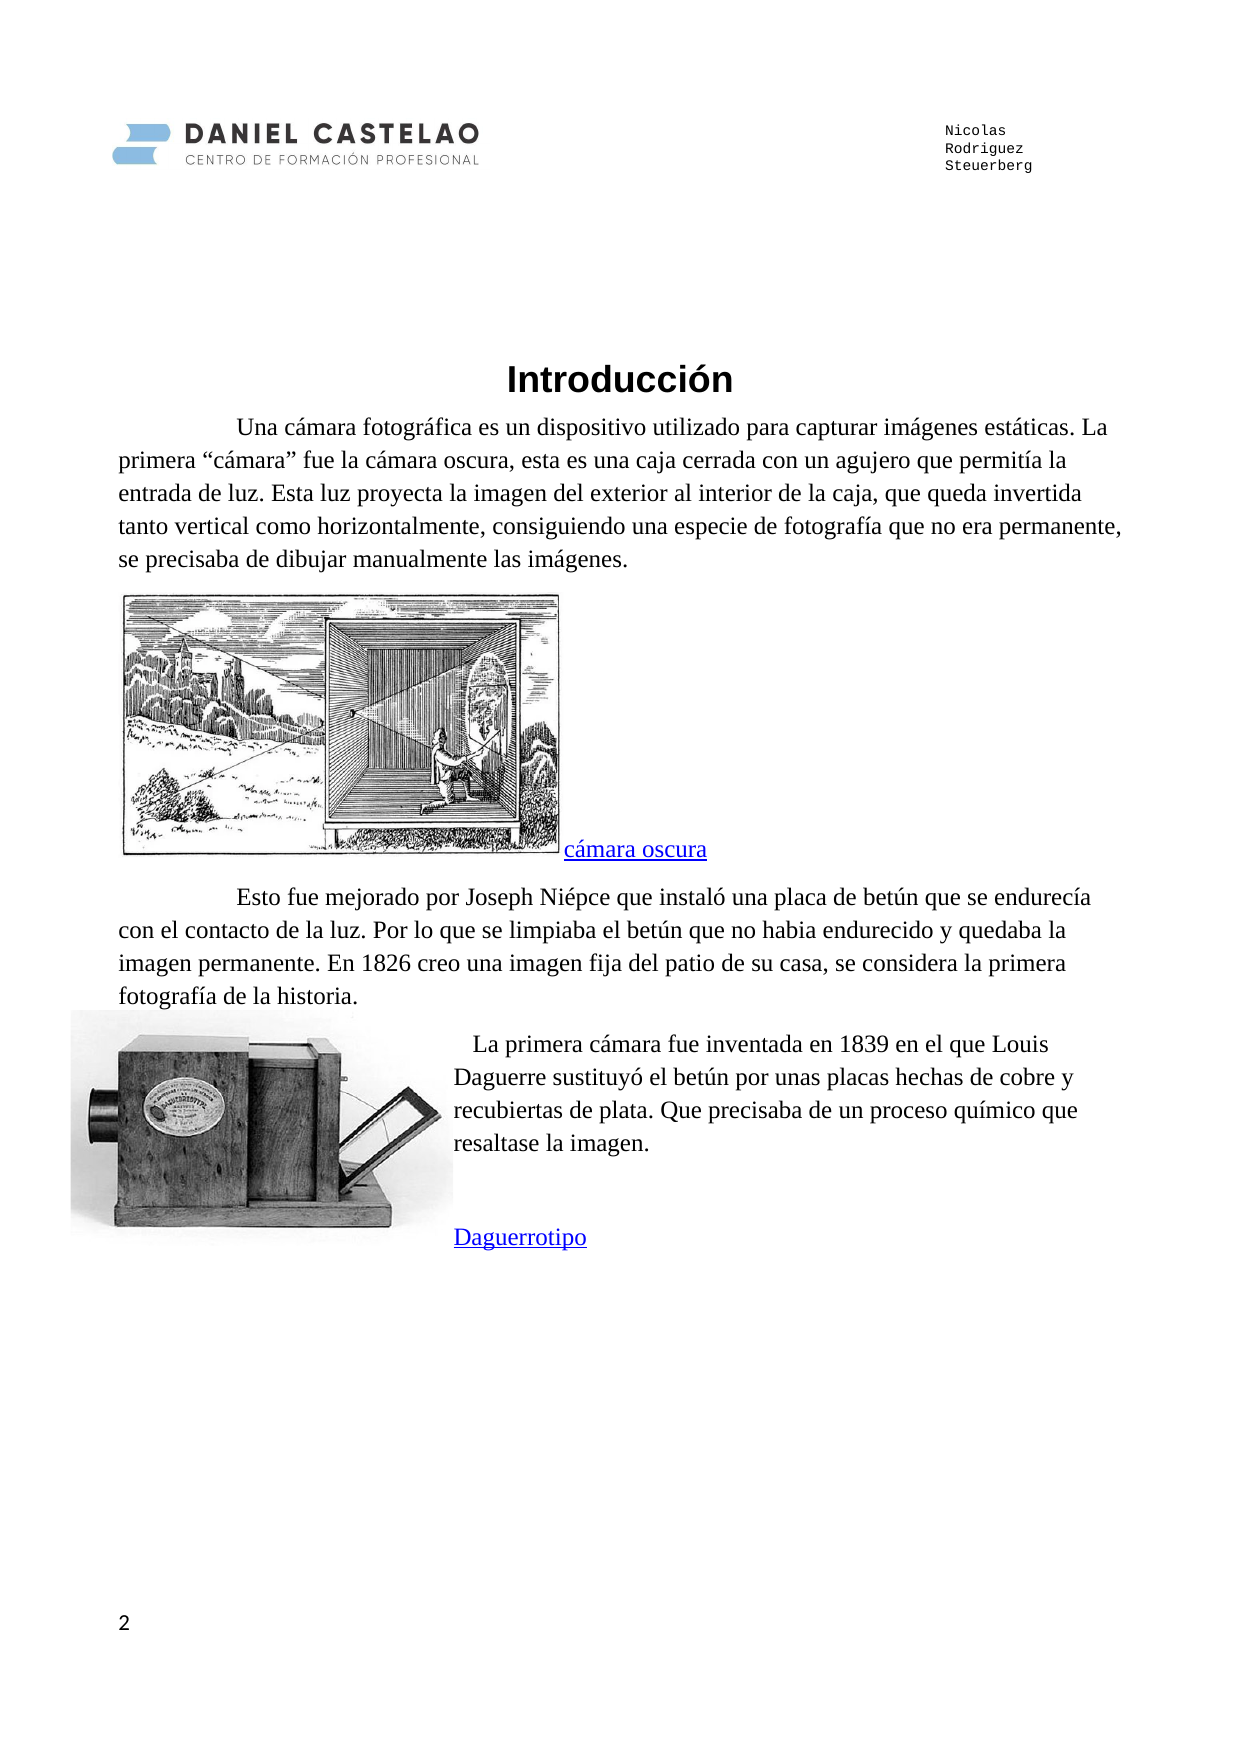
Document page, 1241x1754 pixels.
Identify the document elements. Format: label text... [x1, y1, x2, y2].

text Daguerrotipo [118, 1222, 1122, 1251]
text Esto fue mejorado por Joseph Niépce que instaló una placa de betún que se endurecía con el contacto de la luz. Por lo que se limpiaba el betún que no habia endurecido y quedaba la imagen permanente. En 1826 creo una imagen fija del patio de su casa, se considera la primera fotografía de la historia. [118, 882, 1122, 1010]
subtitle Introducción [118, 357, 1122, 400]
text cámara oscura [118, 592, 1122, 863]
picture [112, 118, 491, 170]
text Una cámara fotográfica es un dispositivo utilizado para capturar imágenes estáticas. La primera “cámara” fue la cámara oscura, esta es una caja cerrada con un agujero que permitía la entrada de luz. Esta luz proyecta la imagen del exterior al interior de la caja, que queda invertida tanto vertical como horizontalmente, consiguiendo una especie de fotografía que no era permanente, se precisaba de dibujar manualmente las imágenes. [118, 412, 1122, 573]
text La primera cámara fue inventada en 1839 en el que Louis Daguerre sustituyó el betún por unas placas hechas de cobre y recubiertas de plata. Que precisaba de un proceso químico que resaltase la imagen. [454, 1029, 1122, 1156]
